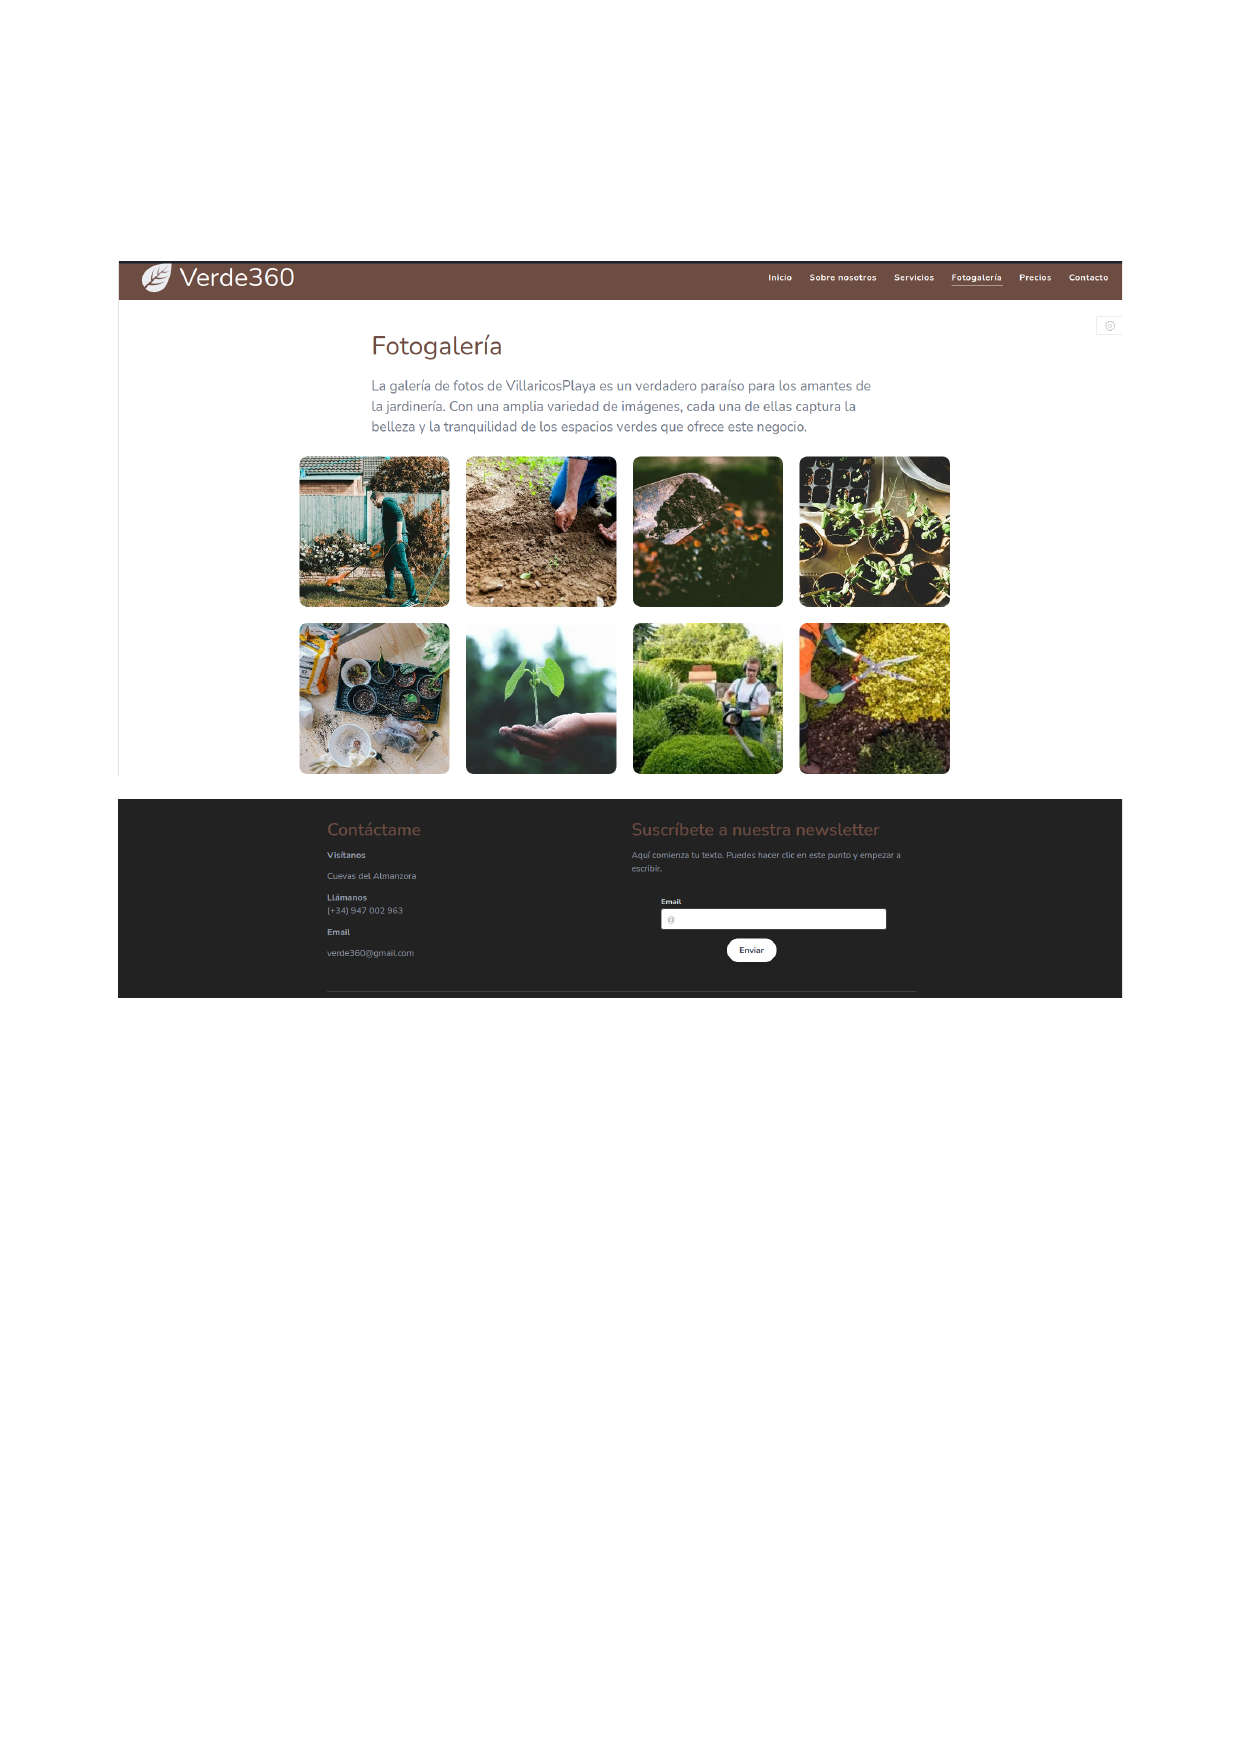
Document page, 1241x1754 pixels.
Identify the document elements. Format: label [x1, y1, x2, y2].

picture [118, 261, 1123, 776]
picture [118, 799, 1123, 998]
